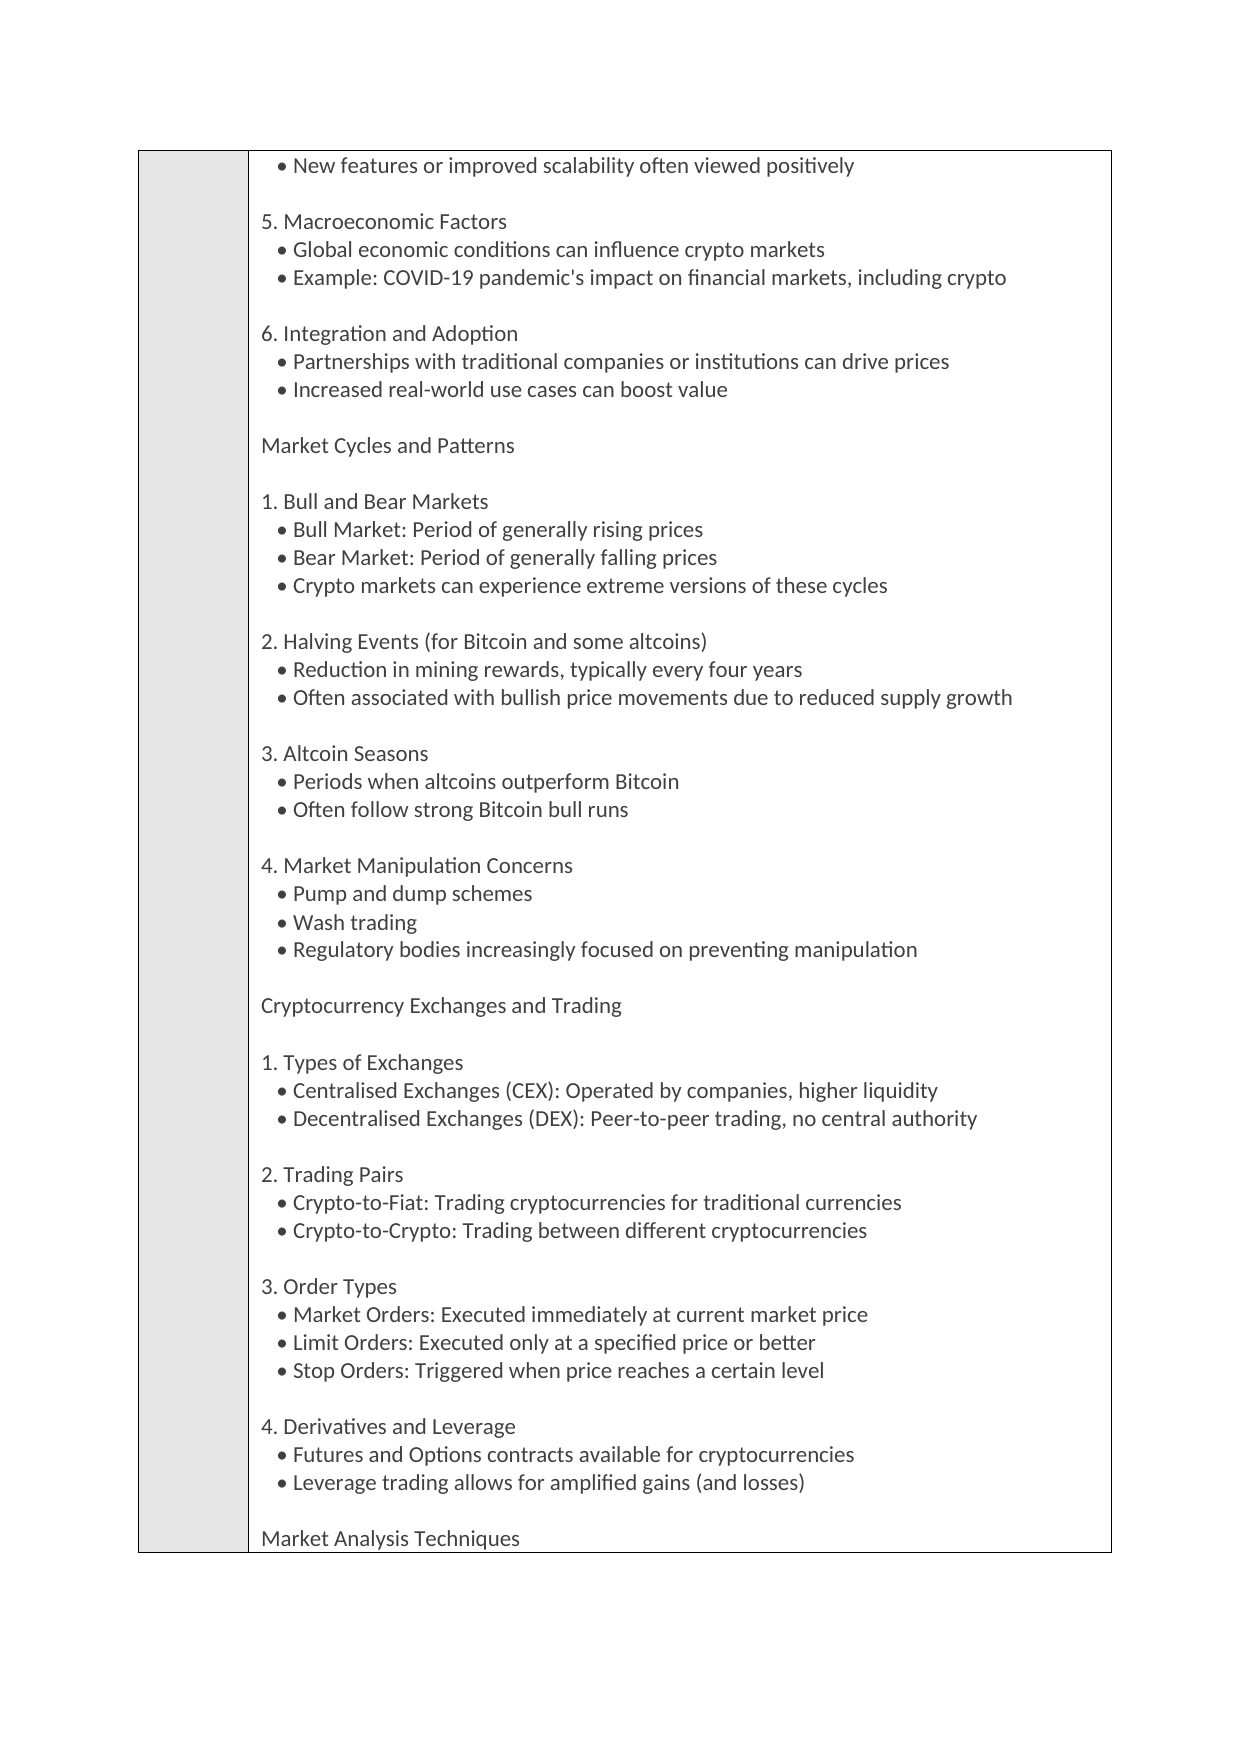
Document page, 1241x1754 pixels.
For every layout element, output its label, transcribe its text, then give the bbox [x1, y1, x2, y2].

table_cell [139, 151, 248, 1552]
table_cell • New features or improved scalability often viewed positively 5. Macroeconomic Factors • Global economic conditions can influence crypto markets • Example: COVID-19 pandemic's impact on financial markets, including crypto 6. Integration and Adoption • Partnerships with traditional companies or institutions can drive prices • Increased real-world use cases can boost value Market Cycles and Patterns 1. Bull and Bear Markets • Bull Market: Period of generally rising prices • Bear Market: Period of generally falling prices • Crypto markets can experience extreme versions of these cycles 2. Halving Events (for Bitcoin and some altcoins) • Reduction in mining rewards, typically every four years • Often associated with bullish price movements due to reduced supply growth 3. Altcoin Seasons • Periods when altcoins outperform Bitcoin • Often follow strong Bitcoin bull runs 4. Market Manipulation Concerns • Pump and dump schemes • Wash trading • Regulatory bodies increasingly focused on preventing manipulation Cryptocurrency Exchanges and Trading 1. Types of Exchanges • Centralised Exchanges (CEX): Operated by companies, higher liquidity • Decentralised Exchanges (DEX): Peer-to-peer trading, no central authority 2. Trading Pairs • Crypto-to-Fiat: Trading cryptocurrencies for traditional currencies • Crypto-to-Crypto: Trading between different cryptocurrencies 3. Order Types • Market Orders: Executed immediately at current market price • Limit Orders: Executed only at a specified price or better • Stop Orders: Triggered when price reaches a certain level 4. Derivatives and Leverage • Futures and Options contracts available for cryptocurrencies • Leverage trading allows for amplified gains (and losses) Market Analysis Techniques [249, 151, 1111, 1552]
